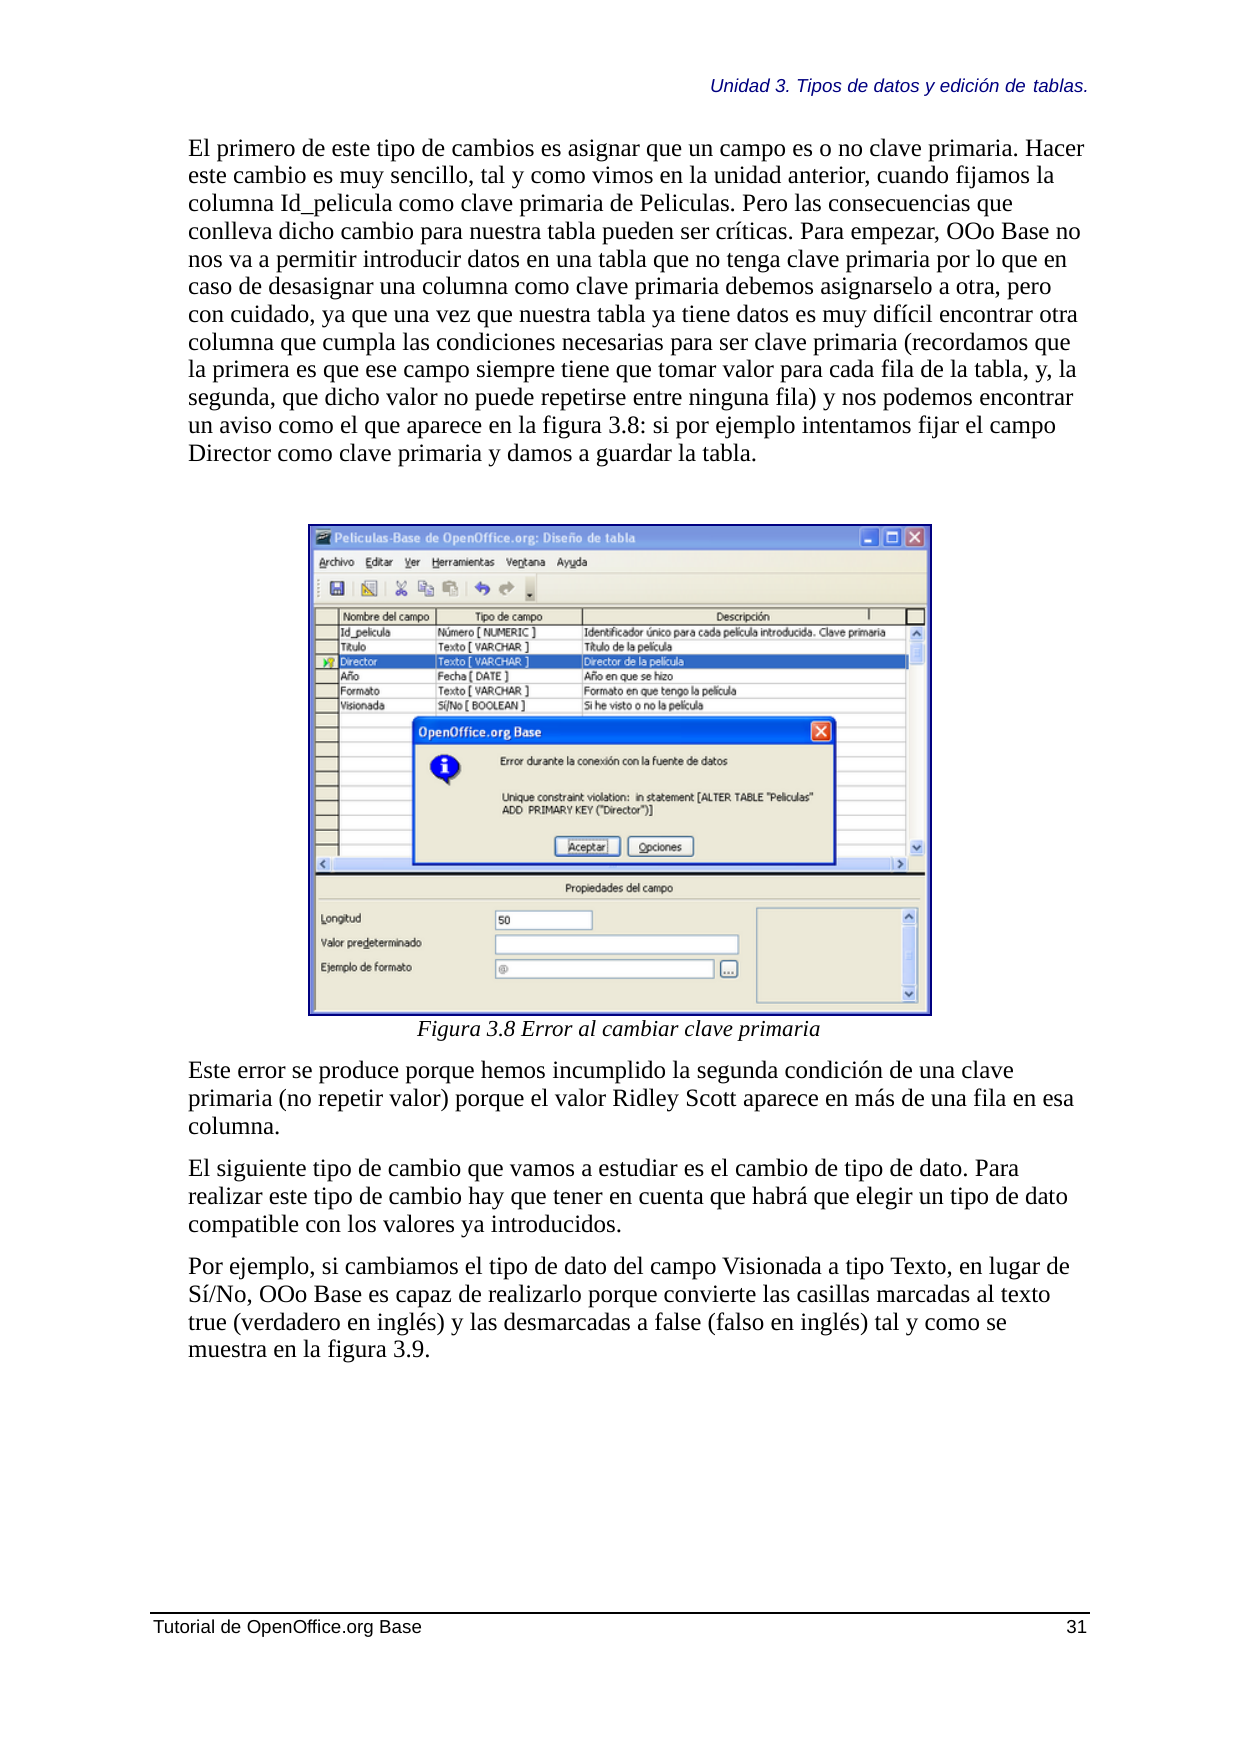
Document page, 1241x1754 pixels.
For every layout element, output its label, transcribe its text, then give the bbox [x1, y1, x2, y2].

picture [310, 526, 930, 1014]
text El siguiente tipo de cambio que vamos a estudiar es el cambio de tipo de dato. Para realizar este tipo de cambio hay que tener en cuenta que habrá que elegir un tipo de dato compatible con los valores ya introducidos. [188, 1154, 1090, 1238]
text El primero de este tipo de cambios es asignar que un campo es o no clave primaria. Hacer este cambio es muy sencillo, tal y como vimos en la unidad anterior, cuando fijamos la columna Id_pelicula como clave primaria de Peliculas. Pero las consecuencias que conlleva dicho cambio para nuestra tabla pueden ser críticas. Para empezar, OOo Base no nos va a permitir introducir datos en una tabla que no tenga clave primaria por lo que en caso de desasignar una columna como clave primaria debemos asignarselo a otra, pero con cuidado, ya que una vez que nuestra tabla ya tiene datos es muy difícil encontrar otra columna que cumpla las condiciones necesarias para ser clave primaria (recordamos que la primera es que ese campo siempre tiene que tomar valor para cada fila de la tabla, y, la segunda, que dicho valor no puede repetirse entre ninguna fila) y nos podemos encontrar un aviso como el que aparece en la figura 3.8: si por ejemplo intentamos fijar el campo Director como clave primaria y damos a guardar la tabla. [188, 134, 1090, 466]
text Este error se produce porque hemos incumplido la segunda condición de una clave primaria (no repetir valor) porque el valor Ridley Scott aparece en más de una fila en esa columna. [188, 1057, 1090, 1140]
text Figura 3.8 Error al cambiar clave primaria [150, 524, 1090, 1042]
text Por ejemplo, si cambiamos el tipo de dato del campo Visionada a tipo Texto, en lugar de Sí/No, OOo Base es capaz de realizarlo porque convierte las casillas marcadas al texto true (verdadero en inglés) y las desmarcadas a false (falso en inglés) tal y como se muestra en la figura 3.9. [188, 1252, 1090, 1363]
